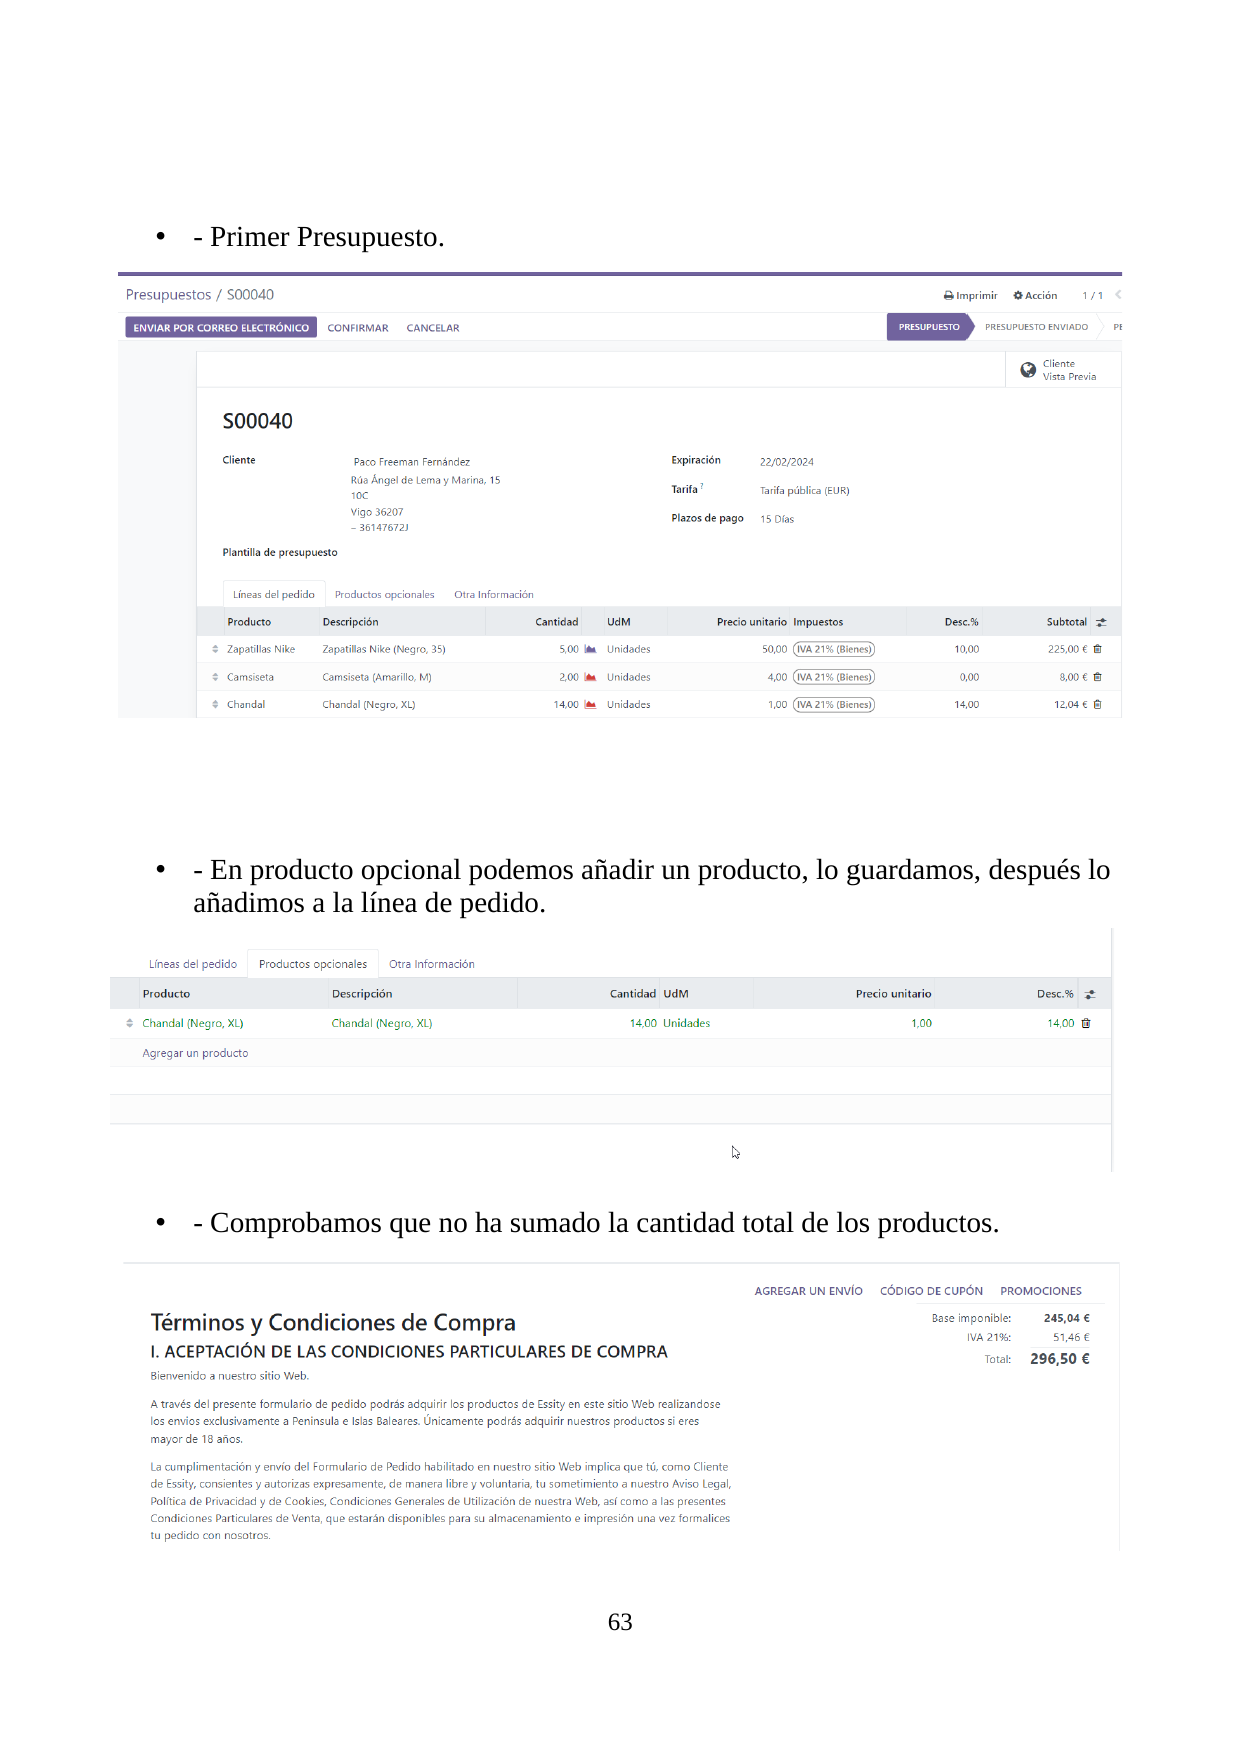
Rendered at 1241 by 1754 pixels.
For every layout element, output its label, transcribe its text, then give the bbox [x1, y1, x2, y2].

list - Primer Presupuesto. [156, 219, 1122, 252]
list - En producto opcional podemos añadir un producto, lo guardamos, después lo añadimos a la línea de pedido. [156, 852, 1122, 919]
picture [118, 272, 1123, 718]
list - Comprobamos que no ha sumado la cantidad total de los productos. [156, 1206, 1122, 1239]
picture [110, 928, 1115, 1172]
picture [123, 1262, 1120, 1551]
